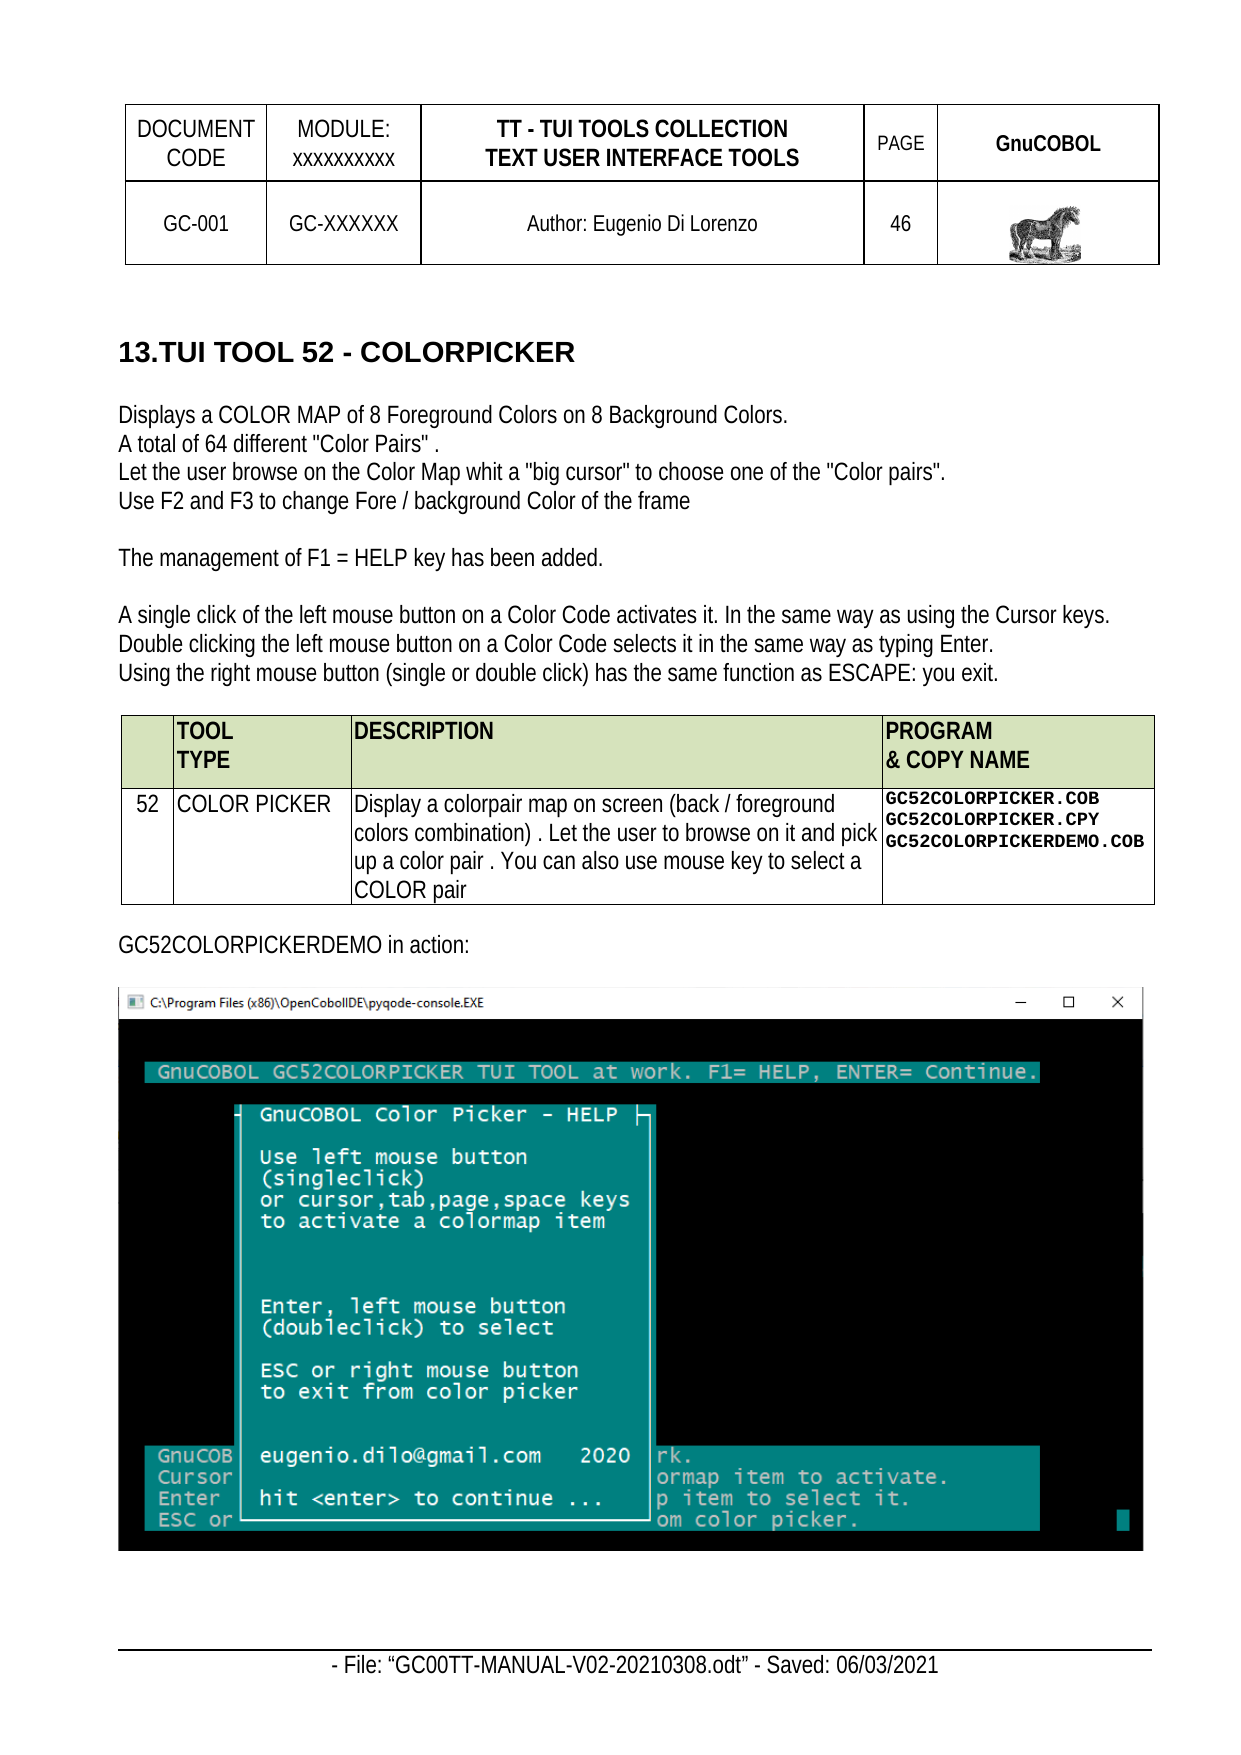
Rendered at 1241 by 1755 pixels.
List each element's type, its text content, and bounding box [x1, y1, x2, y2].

text Displays a COLOR MAP of 8 Foreground Colors on 8 Background Colors. A total of 64 different "Color Pairs" . Let the user browse on the Color Map whit a "big cursor" to choose one of the "Color pairs". Use F2 and F3 to change Fore / background Color of the frame [118, 400, 1152, 514]
table_header DESCRIPTION [352, 716, 882, 788]
table_cell COLOR PICKER [174, 789, 351, 903]
table_cell 52 [122, 789, 173, 903]
text The management of F1 = HELP key has been added. A single click of the left mouse button on a Color Code activates it. In the same way as using the Cursor keys. Double clicking the left mouse button on a Color Code selects it in the same way as typing Enter. Using the right mouse button (single or double click) has the same function as ESCAPE: you exit. [118, 543, 1152, 715]
text GC52COLORPICKERDEMO in action: [118, 930, 1152, 958]
subtitle TUI TOOL 52 - COLORPICKER [118, 335, 1152, 368]
table_header TOOL TYPE [174, 716, 351, 788]
table_cell Display a colorpair map on screen (back / foreground colors combination) . Let the user to browse on it and pick up a color pair . You can also use mouse key to select a COLOR pair [352, 789, 882, 903]
table_header PROGRAM & COPY NAME [883, 716, 1154, 788]
table_cell GC52COLORPICKER.COB GC52COLORPICKER.CPY GC52COLORPICKERDEMO.COB [883, 789, 1154, 903]
table_header [122, 716, 173, 788]
